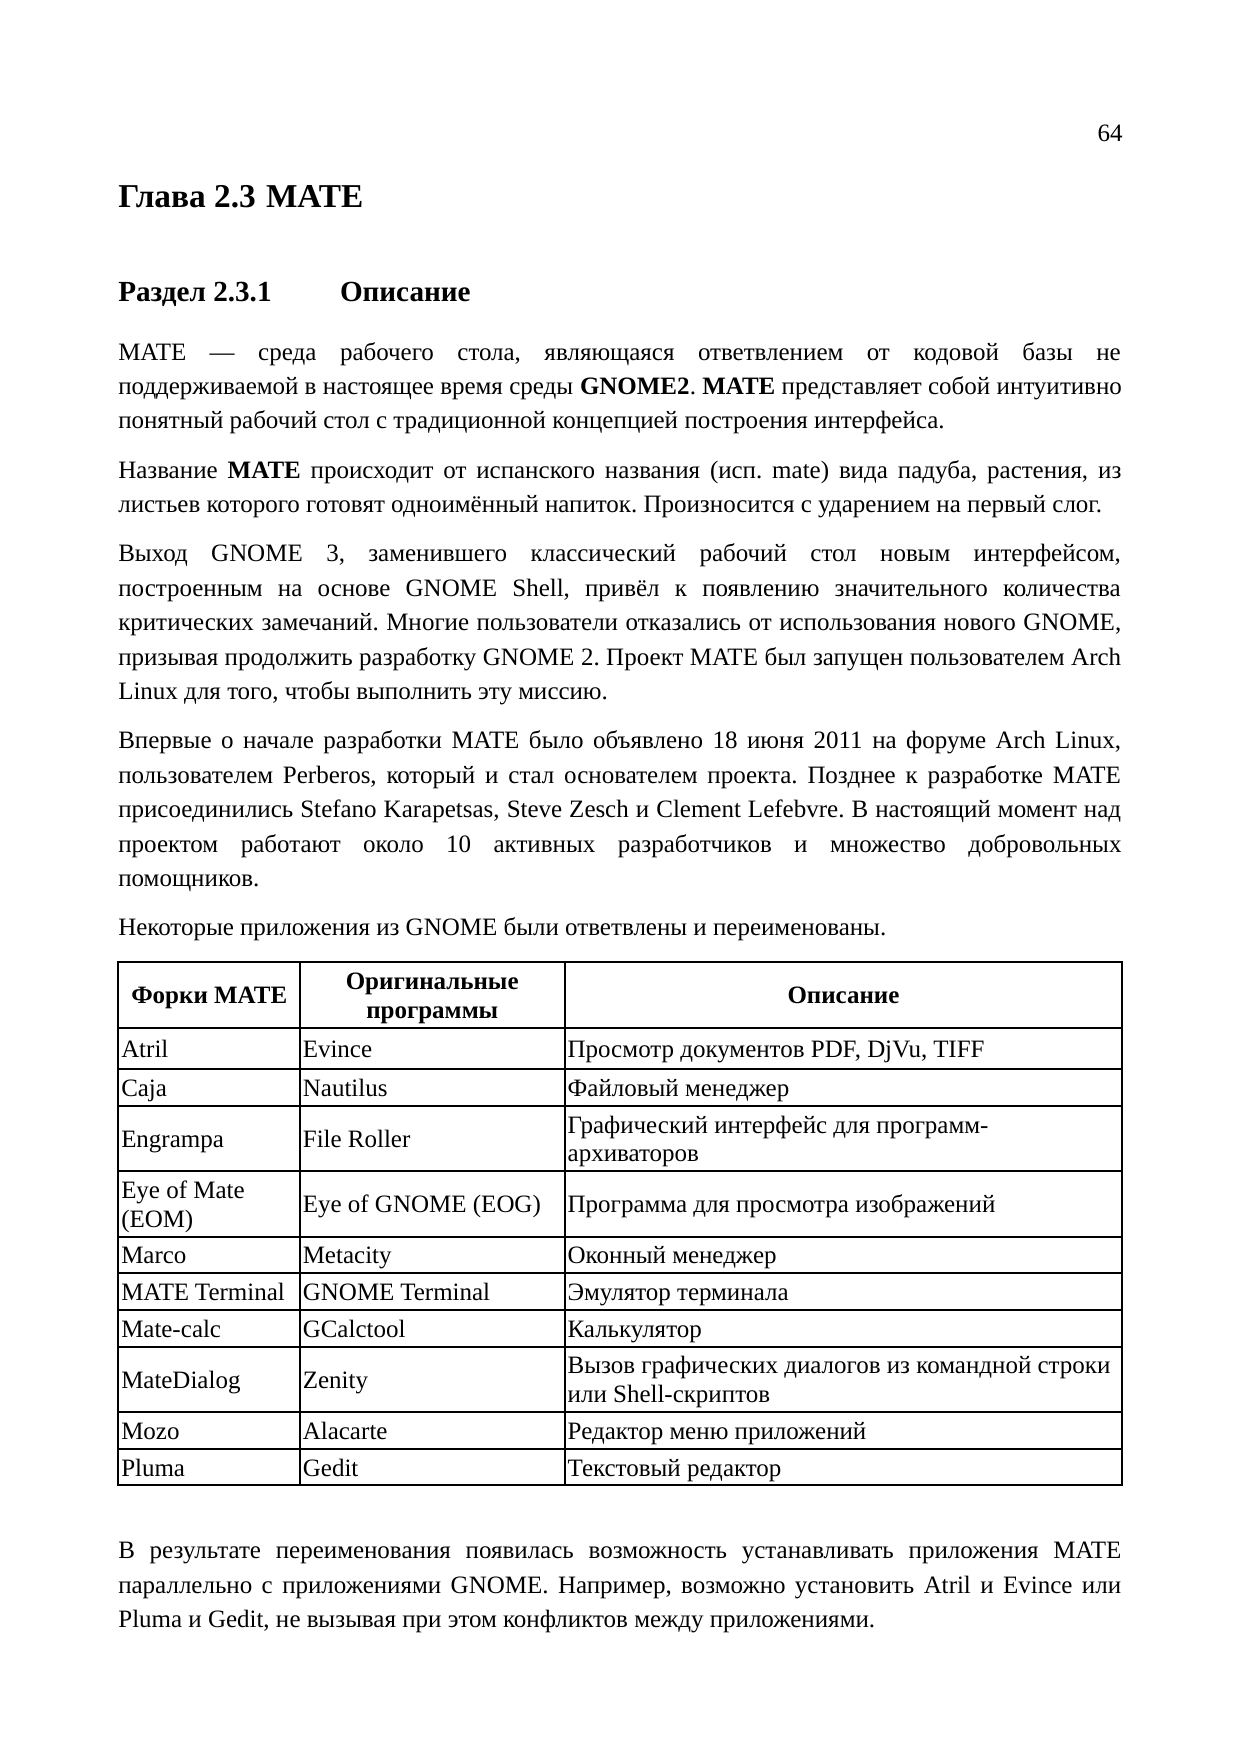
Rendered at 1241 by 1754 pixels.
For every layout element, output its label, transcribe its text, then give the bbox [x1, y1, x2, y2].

table_cell Вызов графических диалогов из командной строки или Shell-скриптов [566, 1348, 1121, 1411]
text Некоторые приложения из GNOME были ответвлены и переименованы. [118, 912, 1122, 941]
table_cell Alacarte [301, 1413, 564, 1448]
table_cell Просмотр документов PDF, DjVu, TIFF [566, 1029, 1121, 1068]
table_cell Atril [119, 1029, 299, 1068]
text В результате переименования появилась возможность устанавливать приложения MATE параллельно с приложениями GNOME. Например, возможно установить Atril и Evince или Pluma и Gedit, не вызывая при этом конфликтов между приложениями. [118, 1535, 1122, 1633]
table_cell MateDialog [119, 1348, 299, 1411]
table_header Описание [566, 963, 1121, 1027]
table_cell File Roller [301, 1107, 564, 1170]
table_cell Mozo [119, 1413, 299, 1448]
table_header Форки MATE [119, 963, 299, 1027]
text Название MATE происходит от испанского названия (исп. mate) вида падуба, растения, из листьев которого готовят одноимённый напиток. Произносится с ударением на первый слог. [118, 455, 1122, 518]
table_cell Pluma [119, 1450, 299, 1484]
table_cell Eye of Mate (EOM) [119, 1172, 299, 1236]
table_cell Eye of GNOME (EOG) [301, 1172, 564, 1236]
text MATE — среда рабочего стола, являющаяся ответвлением от кодовой базы не поддерживаемой в настоящее время среды GNOME2. MATE представляет собой интуитивно понятный рабочий стол с традиционной концепцией построения интерфейса. [118, 337, 1122, 434]
table_cell GCalctool [301, 1311, 564, 1346]
subtitle MATE [118, 176, 1122, 215]
text Впервые о начале разработки MATE было объявлено 18 июня 2011 на форуме Arch Linux, пользователем Perberos, который и стал основателем проекта. Позднее к разработке MATE присоединились Stefano Karapetsas, Steve Zesch и Clement Lefebvre. В настоящий момент над проектом работают около 10 активных разработчиков и множество добровольных помощников. [118, 725, 1122, 892]
table_cell Калькулятор [566, 1311, 1121, 1346]
table_cell Metacity [301, 1238, 564, 1272]
table_cell Caja [119, 1070, 299, 1105]
table_cell Программа для просмотра изображений [566, 1172, 1121, 1236]
table_cell Mate-calc [119, 1311, 299, 1346]
table_cell Графический интерфейс для программ-архиваторов [566, 1107, 1121, 1170]
table_cell Оконный менеджер [566, 1238, 1121, 1272]
table_cell Engrampa [119, 1107, 299, 1170]
table_cell Zenity [301, 1348, 564, 1411]
table_cell Marco [119, 1238, 299, 1272]
table_cell MATE Terminal [119, 1274, 299, 1309]
table_cell Редактор меню приложений [566, 1413, 1121, 1448]
table_cell Gedit [301, 1450, 564, 1484]
table_cell Эмулятор терминала [566, 1274, 1121, 1309]
table_cell Evince [301, 1029, 564, 1068]
subtitle Описание [118, 274, 1122, 307]
table_header Оригинальные программы [301, 963, 564, 1027]
table_cell GNOME Terminal [301, 1274, 564, 1309]
table_cell Файловый менеджер [566, 1070, 1121, 1105]
text Выход GNOME 3, заменившего классический рабочий стол новым интерфейсом, построенным на основе GNOME Shell, привёл к появлению значительного количества критических замечаний. Многие пользователи отказались от использования нового GNOME, призывая продолжить разработку GNOME 2. Проект MATE был запущен пользователем Arch Linux для того, чтобы выполнить эту миссию. [118, 538, 1122, 705]
table_cell Текстовый редактор [566, 1450, 1121, 1484]
table_cell Nautilus [301, 1070, 564, 1105]
